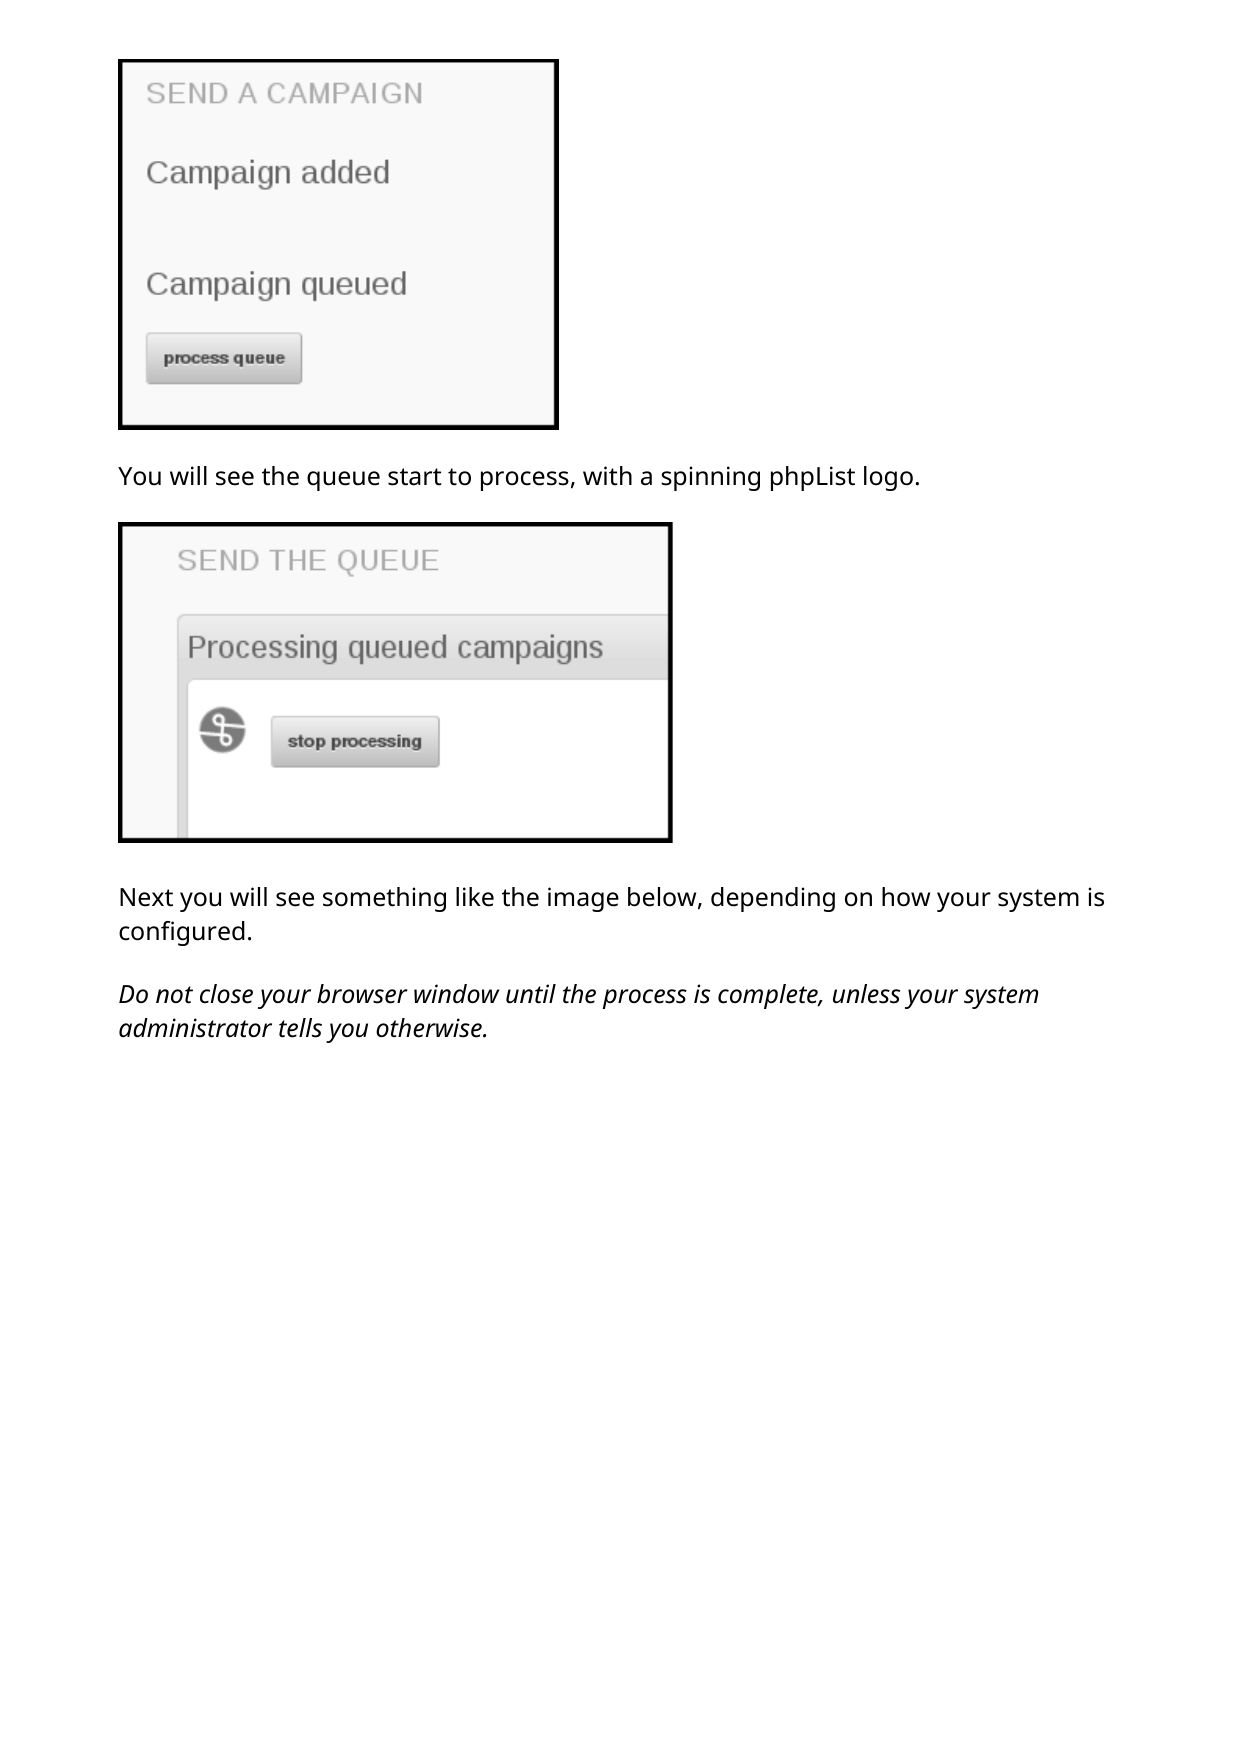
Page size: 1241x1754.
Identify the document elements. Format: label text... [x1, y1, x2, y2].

text Next you will see something like the image below, depending on how your system is configured. [118, 879, 1181, 948]
picture [118, 59, 559, 430]
text You will see the queue start to process, with a spinning phpList logo. [118, 459, 1181, 493]
picture [118, 522, 673, 843]
text Do not close your browser window until the process is complete, unless your system administrator tells you otherwise. [118, 977, 1181, 1045]
